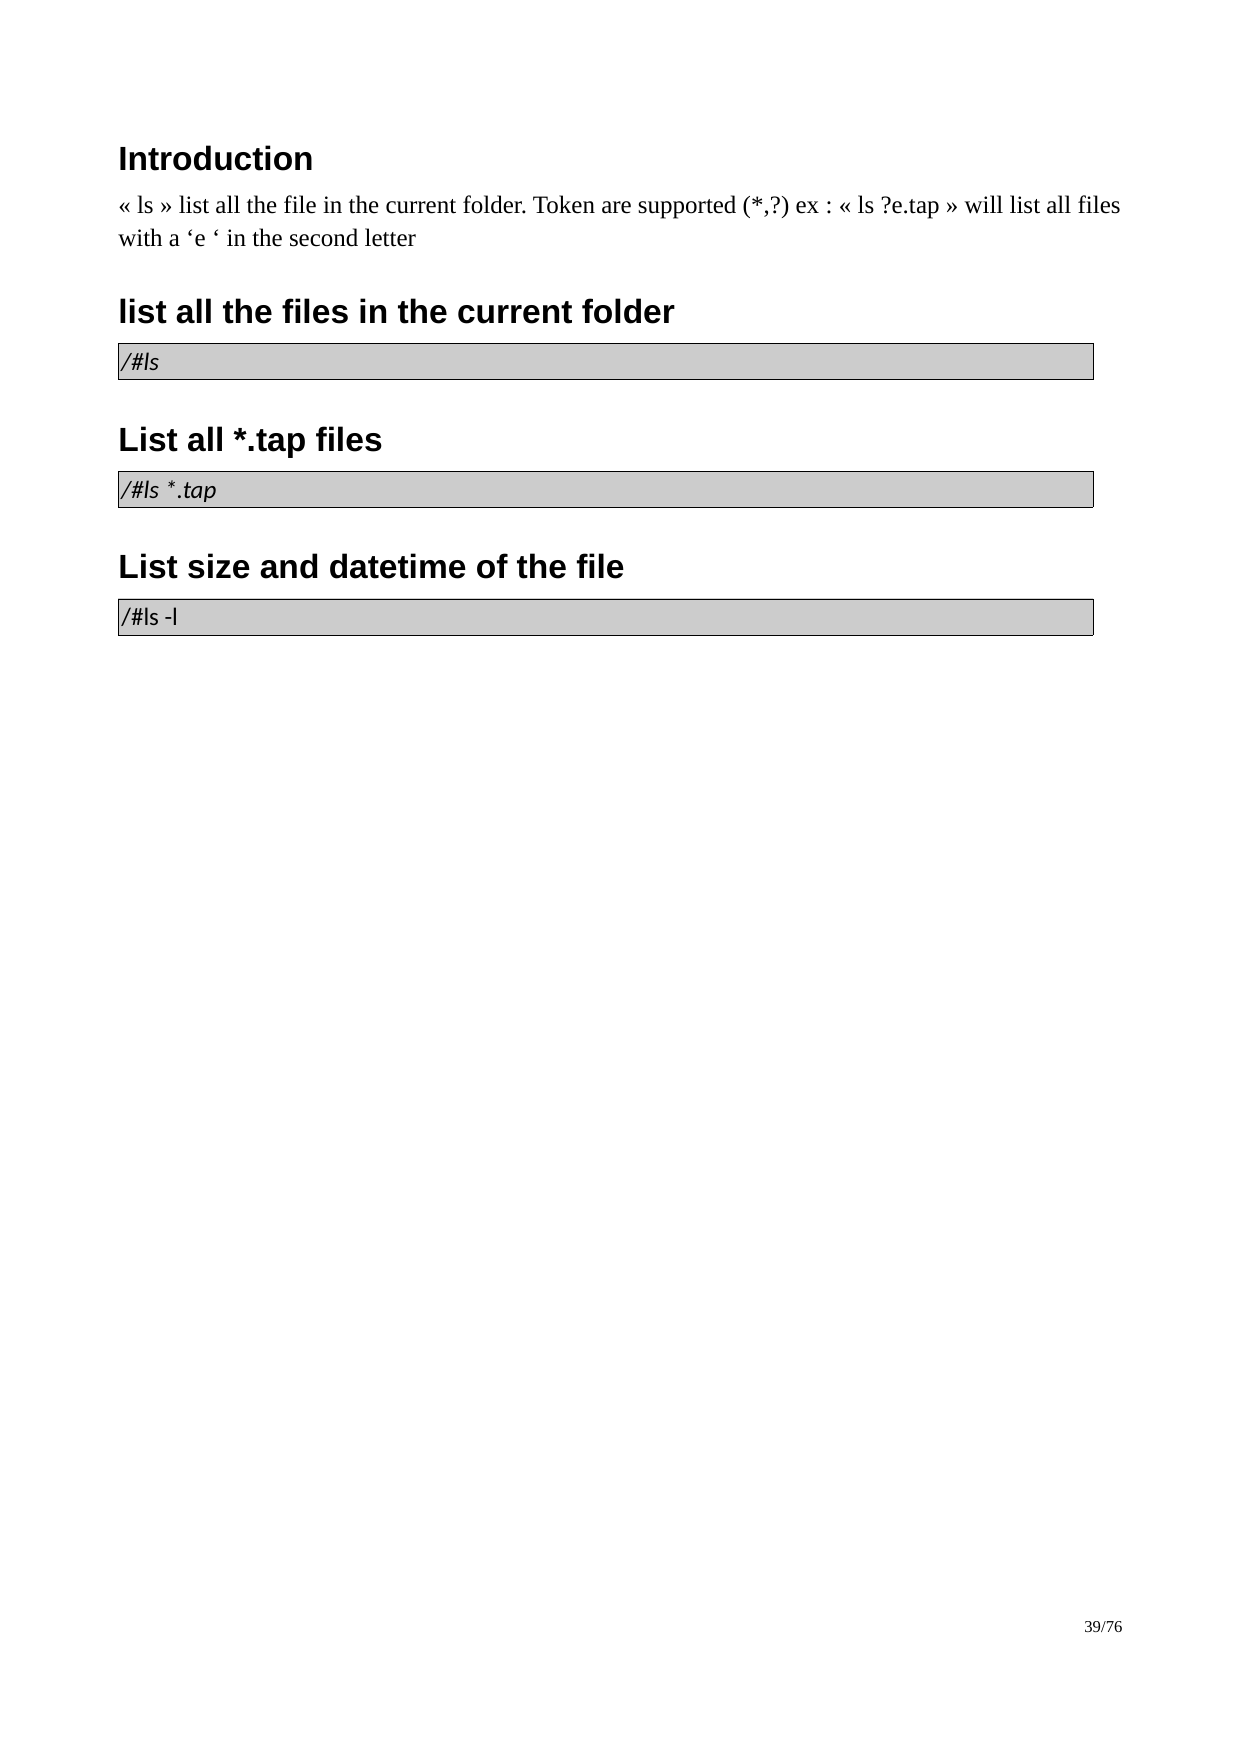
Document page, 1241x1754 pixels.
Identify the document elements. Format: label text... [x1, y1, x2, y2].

subtitle List size and datetime of the file [118, 547, 1122, 586]
text /#ls [119, 344, 1093, 379]
text « ls » list all the file in the current folder. Token are supported (*,?) ex : « ls ?e.tap » will list all files with a ‘e ‘ in the second letter [118, 190, 1122, 252]
subtitle Introduction [118, 139, 1122, 178]
subtitle list all the files in the current folder [118, 292, 1122, 330]
text /#ls *.tap [119, 472, 1093, 507]
text /#ls -l [119, 600, 1093, 635]
subtitle List all *.tap files [118, 419, 1122, 458]
